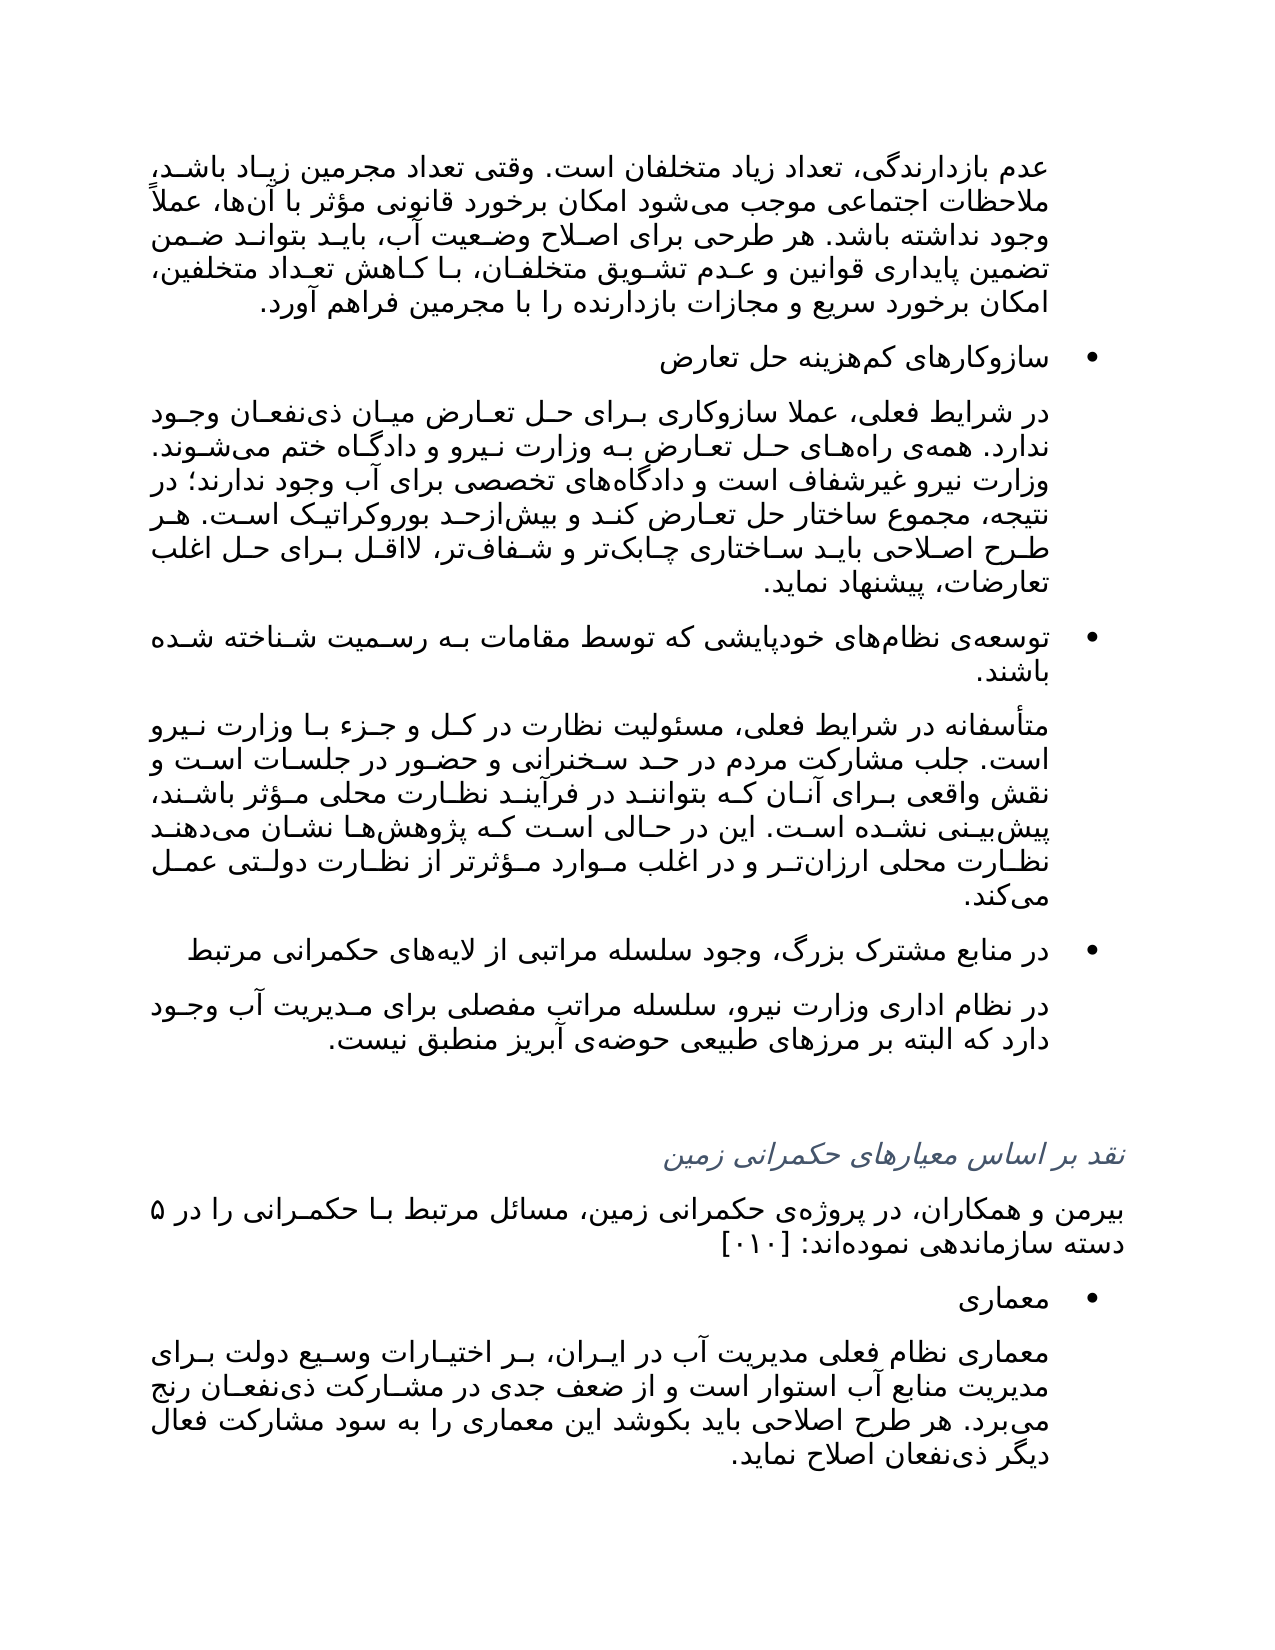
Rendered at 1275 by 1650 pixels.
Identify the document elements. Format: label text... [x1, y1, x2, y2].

text در قوانین فعلی، امکان برخورد قانونی با متخلفین وجود دارد؛ اما این برخورد درباره‌ی برخی متخلفین (بهره‌برداران چاه‌های غیرمجاز) کند و درباره برخی دیگر (برداشت‌های غیرمجاز بهره‌برداران مجاز) غیربازدارنده است. به علاوه، سابقه‌ی طولانی ناپایداری قوانین و تجارب پررنگ امکان اضافه‌برداشت قانونی، نظیر قانون تعیین تکلیف چاه‌های فاقد پروانه، به عنوان مشوق قانون‌شکنی عمل می‌کنند. یکی از دلایل دیگر این کندی و عدم بازدارندگی، تعداد زیاد متخلفان است. وقتی تعداد مجرمین زیاد باشد، ملاحظات اجتماعی موجب می‌شود امکان برخورد قانونی مؤثر با آن‌ها، عملاً وجود نداشته باشد. هر طرحی برای اصلاح وضعیت آب، باید بتواند ضمن تضمین پایداری قوانین و عدم تشویق متخلفان، با کاهش تعداد متخلفین، امکان برخورد سریع و مجازات بازدارنده را با مجرمین فراهم آورد. [150, 150, 1050, 320]
list توسعه‌ی نظام‌های خودپایشی که توسط مقامات به رسمیت شناخته شده باشند. [150, 620, 1087, 688]
list سازوکارهای کم‌هزینه حل تعارض [150, 341, 1087, 374]
text در نظام اداری وزارت نیرو، سلسله مراتب مفصلی برای مدیریت آب وجود دارد که البته بر مرزهای طبیعی حوضه‌ی آبریز منطبق نیست. [150, 988, 1050, 1056]
list در منابع مشترک بزرگ، وجود سلسله مراتبی از لایه‌های حکمرانی مرتبط [150, 933, 1087, 967]
text معماری نظام فعلی مدیریت آب در ایران، بر اختیارات وسیع دولت برای مدیریت منابع آب استوار است و از ضعف جدی در مشارکت ذی‌نفعان رنج می‌برد. هر طرح اصلاحی باید بکوشد این معماری را به سود مشارکت فعال دیگر ذی‌نفعان اصلاح نماید. [150, 1336, 1050, 1472]
text متأسفانه در شرایط فعلی، مسئولیت نظارت در کل و جزء با وزارت نیرو است. جلب مشارکت مردم در حد سخنرانی و حضور در جلسات است و نقش واقعی برای آنان که بتوانند در فرآیند نظارت محلی مؤثر باشند، پیش‌بینی نشده است. این در حالی است که پژوهش‌ها نشان می‌دهند نظارت محلی ارزان‌تر و در اغلب موارد مؤثرتر از نظارت دولتی عمل می‌کند. [150, 709, 1050, 912]
subtitle نقد بر اساس معیارهای حکمرانی زمین [150, 1137, 1125, 1171]
list معماری [150, 1281, 1087, 1315]
text بیرمن و همکاران، در پروژه‌ی حکمرانی زمین، مسائل مرتبط با حکمرانی را در ۵ دسته سازماندهی نموده‌اند: [۰۱۰] [150, 1192, 1125, 1260]
text در شرایط فعلی، عملا سازوکاری برای حل تعارض میان ذی‌نفعان وجود ندارد. همه‌ی راه‌های حل تعارض به وزارت نیرو و دادگاه ختم می‌شوند. وزارت نیرو غیرشفاف است و دادگاه‌های تخصصی برای آب وجود ندارند؛ در نتیجه، مجموع ساختار حل تعارض کند و بیش‌ازحد بوروکراتیک است. هر طرح اصلاحی باید ساختاری چابک‌تر و شفاف‌تر، لااقل برای حل اغلب تعارضات، پیشنهاد نماید. [150, 395, 1050, 599]
